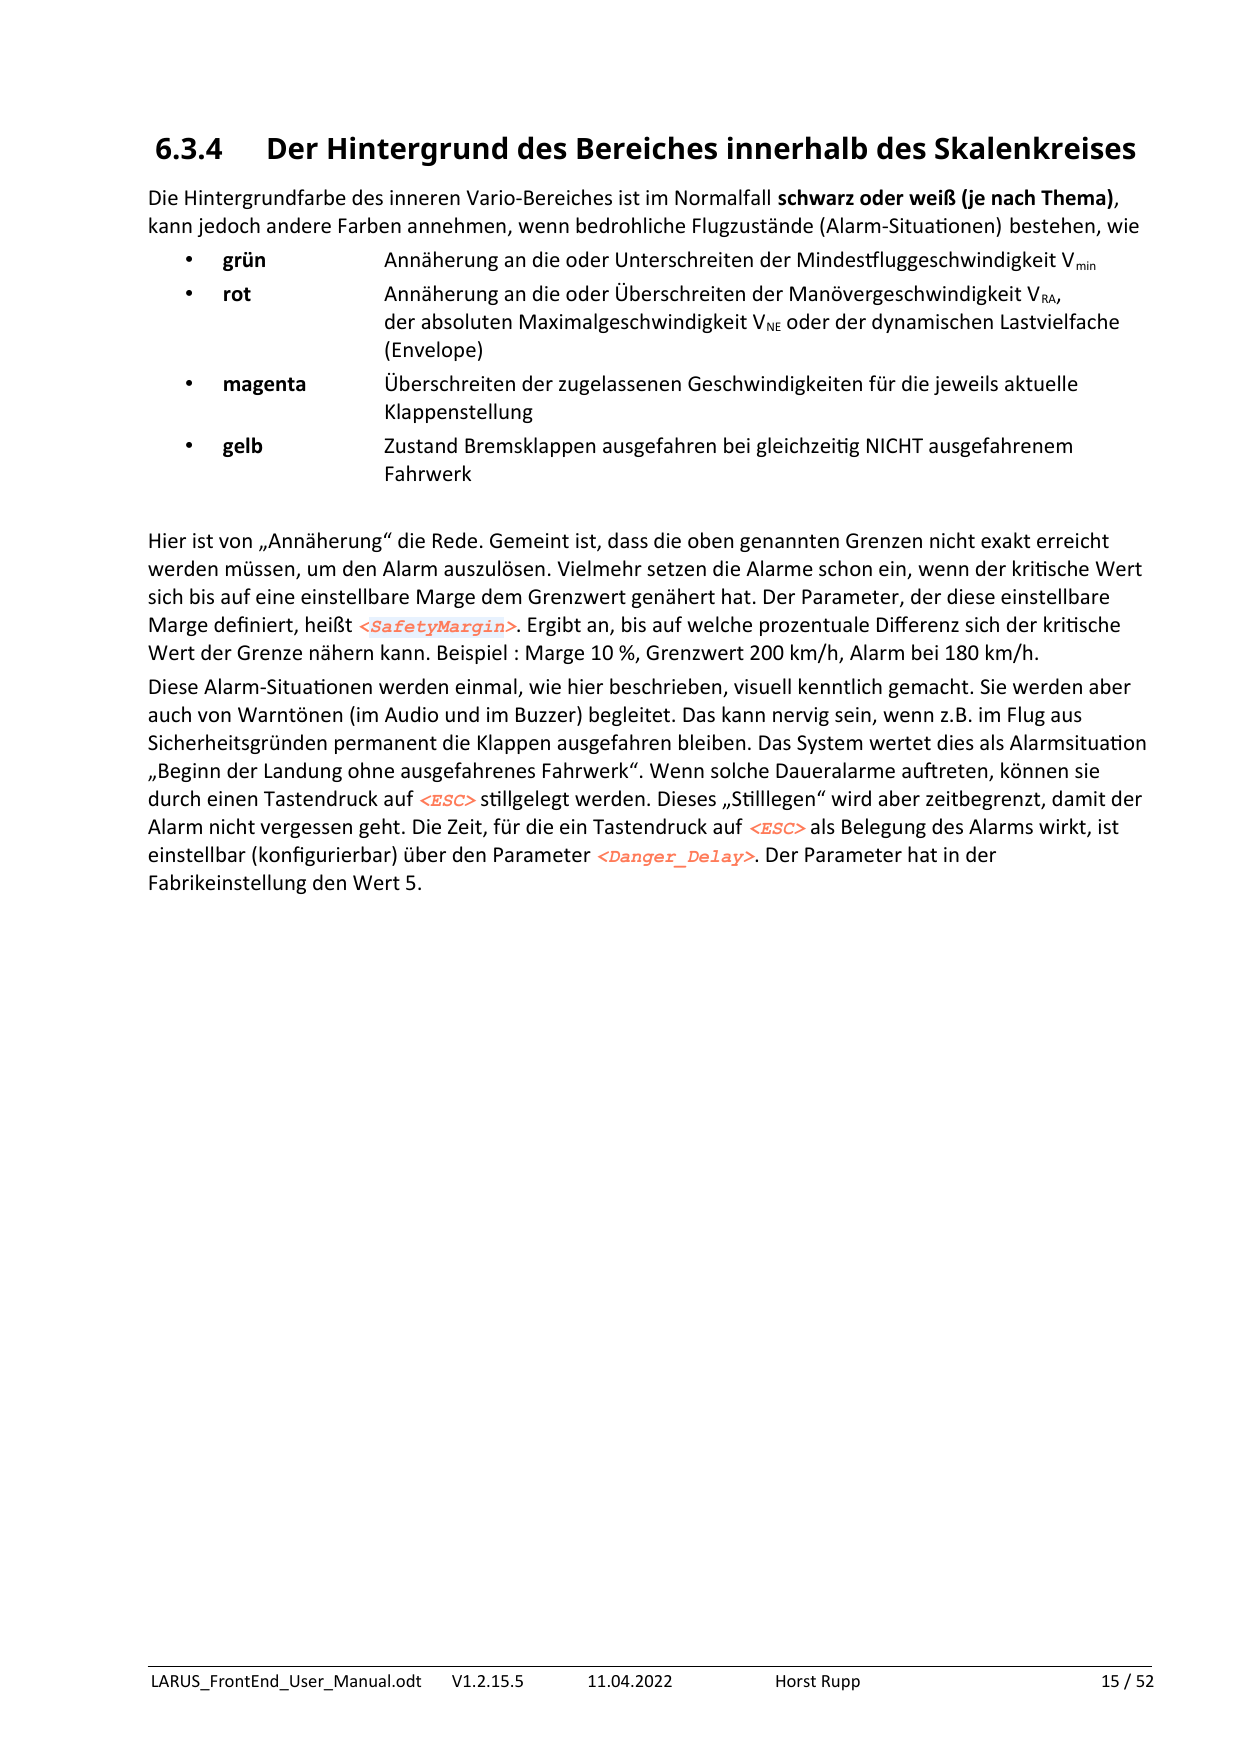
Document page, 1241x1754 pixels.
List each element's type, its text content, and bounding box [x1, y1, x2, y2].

subtitle Der Hintergrund des Bereiches innerhalb des Skalenkreises [148, 128, 1152, 168]
text Diese Alarm-Situationen werden einmal, wie hier beschrieben, visuell kenntlich gemacht. Sie werden aber auch von Warntönen (im Audio und im Buzzer) begleitet. Das kann nervig sein, wenn z.B. im Flug aus Sicherheitsgründen permanent die Klappen ausgefahren bleiben. Das System wertet dies als Alarmsituation „Beginn der Landung ohne ausgefahrenes Fahrwerk“. Wenn solche Daueralarme auftreten, können sie durch einen Tastendruck auf <ESC> stillgelegt werden. Dieses „Stilllegen“ wird aber zeitbegrenzt, damit der Alarm nicht vergessen geht. Die Zeit, für die ein Tastendruck auf <ESC> als Belegung des Alarms wirkt, ist einstellbar (konfigurierbar) über den Parameter <Danger_Delay>. Der Parameter hat in der Fabrikeinstellung den Wert 5. [148, 672, 1152, 897]
list grün Annäherung an die oder Unterschreiten der Mindestfluggeschwindigkeit Vmin [185, 245, 1152, 273]
text Hier ist von „Annäherung“ die Rede. Gemeint ist, dass die oben genannten Grenzen nicht exakt erreicht werden müssen, um den Alarm auszulösen. Vielmehr setzen die Alarme schon ein, wenn der kritische Wert sich bis auf eine einstellbare Marge dem Grenzwert genähert hat. Der Parameter, der diese einstellbare Marge definiert, heißt <SafetyMargin>. Ergibt an, bis auf welche prozentuale Differenz sich der kritische Wert der Grenze nähern kann. Beispiel : Marge 10 %, Grenzwert 200 km/h, Alarm bei 180 km/h. [148, 526, 1152, 667]
list gelb Zustand Bremsklappen ausgefahren bei gleichzeitig NICHT ausgefahrenem Fahrwerk [185, 431, 1152, 487]
list rot Annäherung an die oder Überschreiten der Manövergeschwindigkeit VRA, der absoluten Maximalgeschwindigkeit VNE oder der dynamischen Lastvielfache (Envelope) [185, 279, 1152, 363]
text Die Hintergrundfarbe des inneren Vario-Bereiches ist im Normalfall schwarz oder weiß (je nach Thema), kann jedoch andere Farben annehmen, wenn bedrohliche Flugzustände (Alarm-Situationen) bestehen, wie [148, 183, 1152, 239]
list magenta Überschreiten der zugelassenen Geschwindigkeiten für die jeweils aktuelle Klappenstellung [185, 369, 1152, 425]
